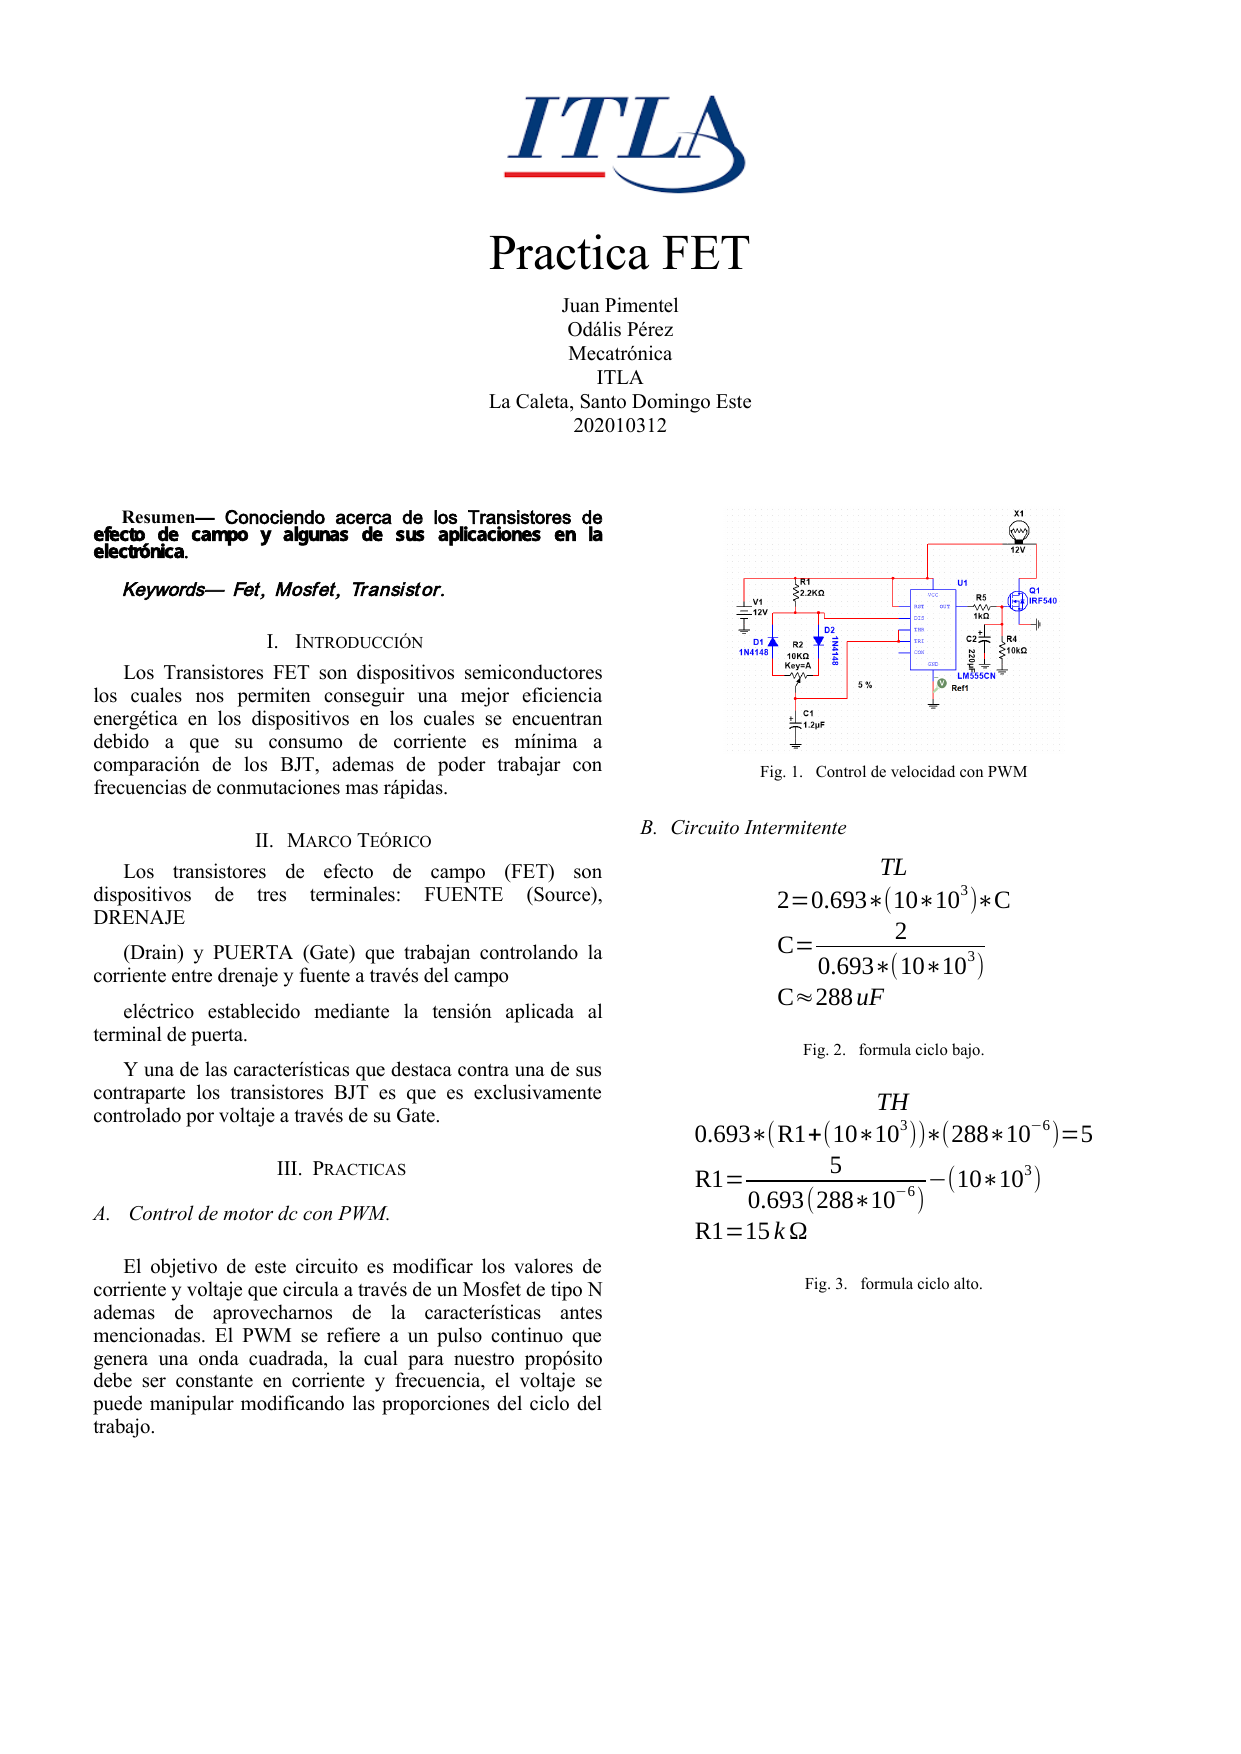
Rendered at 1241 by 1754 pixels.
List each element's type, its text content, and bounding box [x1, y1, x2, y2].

text Keywords— Fet, Mosfet, Transistor. [149, 583, 603, 600]
title Practica FET [323, 68, 918, 281]
text eléctrico establecido mediante la tensión aplicada al terminal de puerta. [93, 1000, 603, 1046]
text Keywords— Fet, Mosfet, Transistor. [93, 583, 194, 600]
picture [485, 70, 756, 223]
text Resumen— Conociendo acerca de los Transistores de efecto de campo y algunas de sus aplicaciones en la electrónica. [93, 506, 603, 562]
text Y una de las características que destaca contra una de sus contraparte los transistores BJT es que es exclusivamente controlado por voltaje a través de su Gate. [93, 1058, 603, 1127]
subtitle Circuito Intermitente [640, 815, 1147, 839]
text Los transistores de efecto de campo (FET) son dispositivos de tres terminales: FUENTE (Source), DRENAJE [93, 860, 603, 929]
list formula ciclo bajo. [640, 1039, 1147, 1059]
subtitle Introducción [93, 629, 603, 653]
subtitle Practicas [93, 1156, 603, 1180]
text Mecatrónica [323, 341, 918, 365]
text Juan Pimentel [323, 293, 918, 317]
text (Drain) y PUERTA (Gate) que trabajan controlando la corriente entre drenaje y fuente a través del campo [93, 942, 603, 987]
list formula ciclo alto. [640, 1274, 1147, 1293]
list Control de velocidad con PWM [640, 514, 1147, 781]
picture [723, 506, 1065, 754]
text ITLA [323, 365, 918, 389]
text Los Transistores FET son dispositivos semiconductores los cuales nos permiten conseguir una mejor eficiencia energética en los dispositivos en los cuales se encuentran debido a que su consumo de corriente es mínima a comparación de los BJT, ademas de poder trabajar con frecuencias de conmutaciones mas rápidas. [93, 661, 603, 799]
subtitle Control de motor dc con PWM. [93, 1201, 603, 1225]
text 202010312 [323, 413, 918, 437]
text El objetivo de este circuito es modificar los valores de corriente y voltaje que circula a través de un Mosfet de tipo N ademas de aprovecharnos de la características antes mencionadas. El PWM se refiere a un pulso continuo que genera una onda cuadrada, la cual para nuestro propósito debe ser constante en corriente y frecuencia, el voltaje se puede manipular modificando las proporciones del ciclo del trabajo. [93, 1255, 603, 1438]
text La Caleta, Santo Domingo Este [323, 389, 918, 413]
subtitle Marco Teórico [93, 828, 603, 852]
text Odális Pérez [323, 317, 918, 341]
